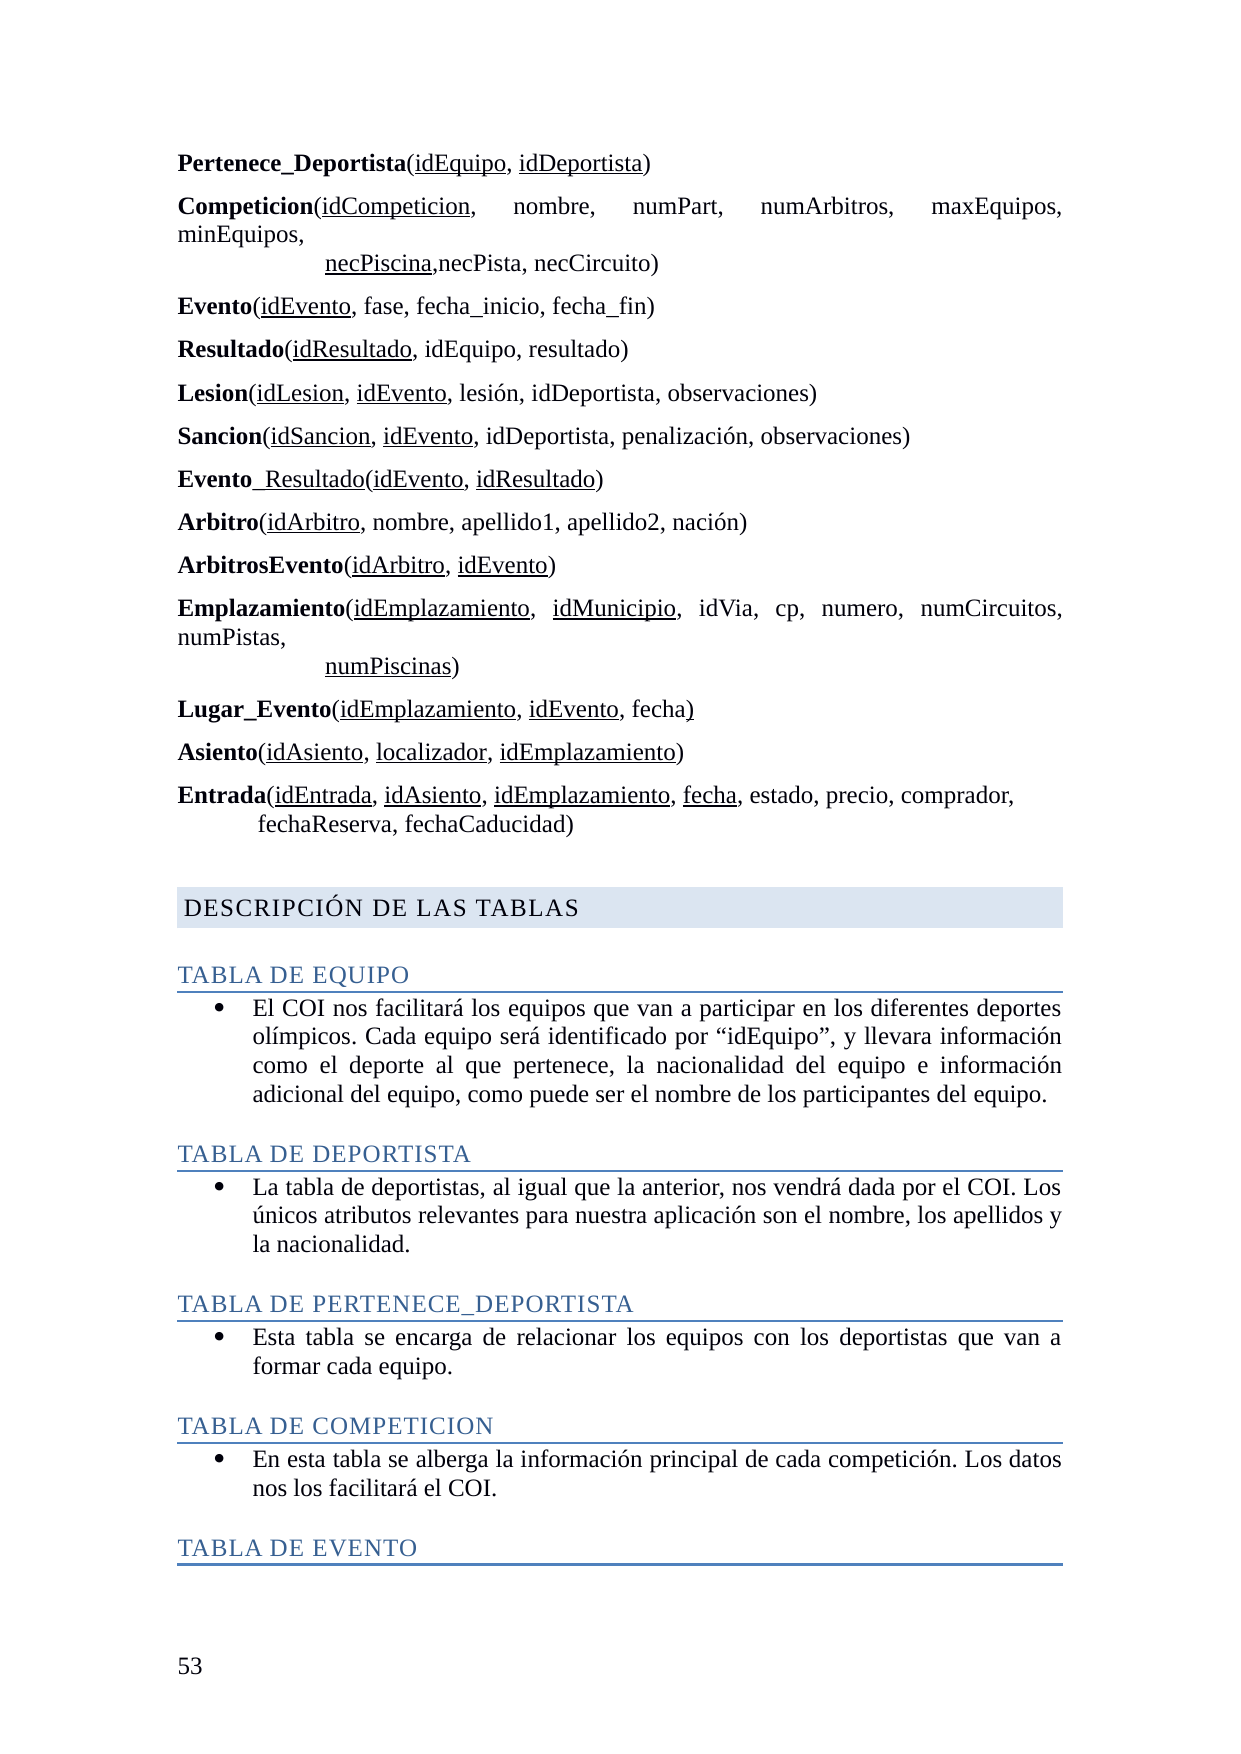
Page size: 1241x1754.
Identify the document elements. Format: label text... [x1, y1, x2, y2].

subtitle TABLA DE EVENTO [177, 1533, 1063, 1563]
subtitle Descripción de las tablas [184, 894, 1057, 922]
text Competicion(idCompeticion, nombre, numPart, numArbitros, maxEquipos, minEquipos, [177, 191, 1063, 248]
text Arbitro(idArbitro, nombre, apellido1, apellido2, nación) [177, 507, 1063, 536]
text necPiscina,necPista, necCircuito) [177, 248, 1063, 277]
text Asiento(idAsiento, localizador, idEmplazamiento) [177, 737, 1063, 766]
text Entrada(idEntrada, idAsiento, idEmplazamiento, fecha, estado, precio, comprador, [177, 780, 1063, 809]
text Sancion(idSancion, idEvento, idDeportista, penalización, observaciones) [177, 421, 1063, 449]
list En esta tabla se alberga la información principal de cada competición. Los datos nos los facilitará el COI. [215, 1444, 1063, 1501]
subtitle TABLA DE EQUIPO [177, 960, 1063, 991]
subtitle TABLA DE DEPORTISTA [177, 1139, 1063, 1170]
text Emplazamiento(idEmplazamiento, idMunicipio, idVia, cp, numero, numCircuitos, numPistas, [177, 593, 1063, 651]
list La tabla de deportistas, al igual que la anterior, nos vendrá dada por el COI. Los únicos atributos relevantes para nuestra aplicación son el nombre, los apellidos y la nacionalidad. [215, 1172, 1063, 1258]
subtitle TABLA DE COMPETICION [177, 1411, 1063, 1442]
text ArbitrosEvento(idArbitro, idEvento) [177, 550, 1063, 579]
subtitle TABLA DE PERTENECE_DEPORTISTA [177, 1289, 1063, 1320]
text numPiscinas) [177, 651, 1063, 679]
text Pertenece_Deportista(idEquipo, idDeportista) [177, 148, 1063, 176]
text Lesion(idLesion, idEvento, lesión, idDeportista, observaciones) [177, 378, 1063, 406]
list El COI nos facilitará los equipos que van a participar en los diferentes deportes olímpicos. Cada equipo será identificado por “idEquipo”, y llevara información como el deporte al que pertenece, la nacionalidad del equipo e información adicional del equipo, como puede ser el nombre de los participantes del equipo. [215, 993, 1063, 1108]
text Lugar_Evento(idEmplazamiento, idEvento, fecha) [177, 694, 1063, 723]
text Resultado(idResultado, idEquipo, resultado) [177, 334, 1063, 363]
list Esta tabla se encarga de relacionar los equipos con los deportistas que van a formar cada equipo. [215, 1322, 1063, 1380]
text Evento(idEvento, fase, fecha_inicio, fecha_fin) [177, 291, 1063, 320]
text fechaReserva, fechaCaducidad) [177, 809, 1063, 838]
text Evento_Resultado(idEvento, idResultado) [177, 464, 1063, 493]
